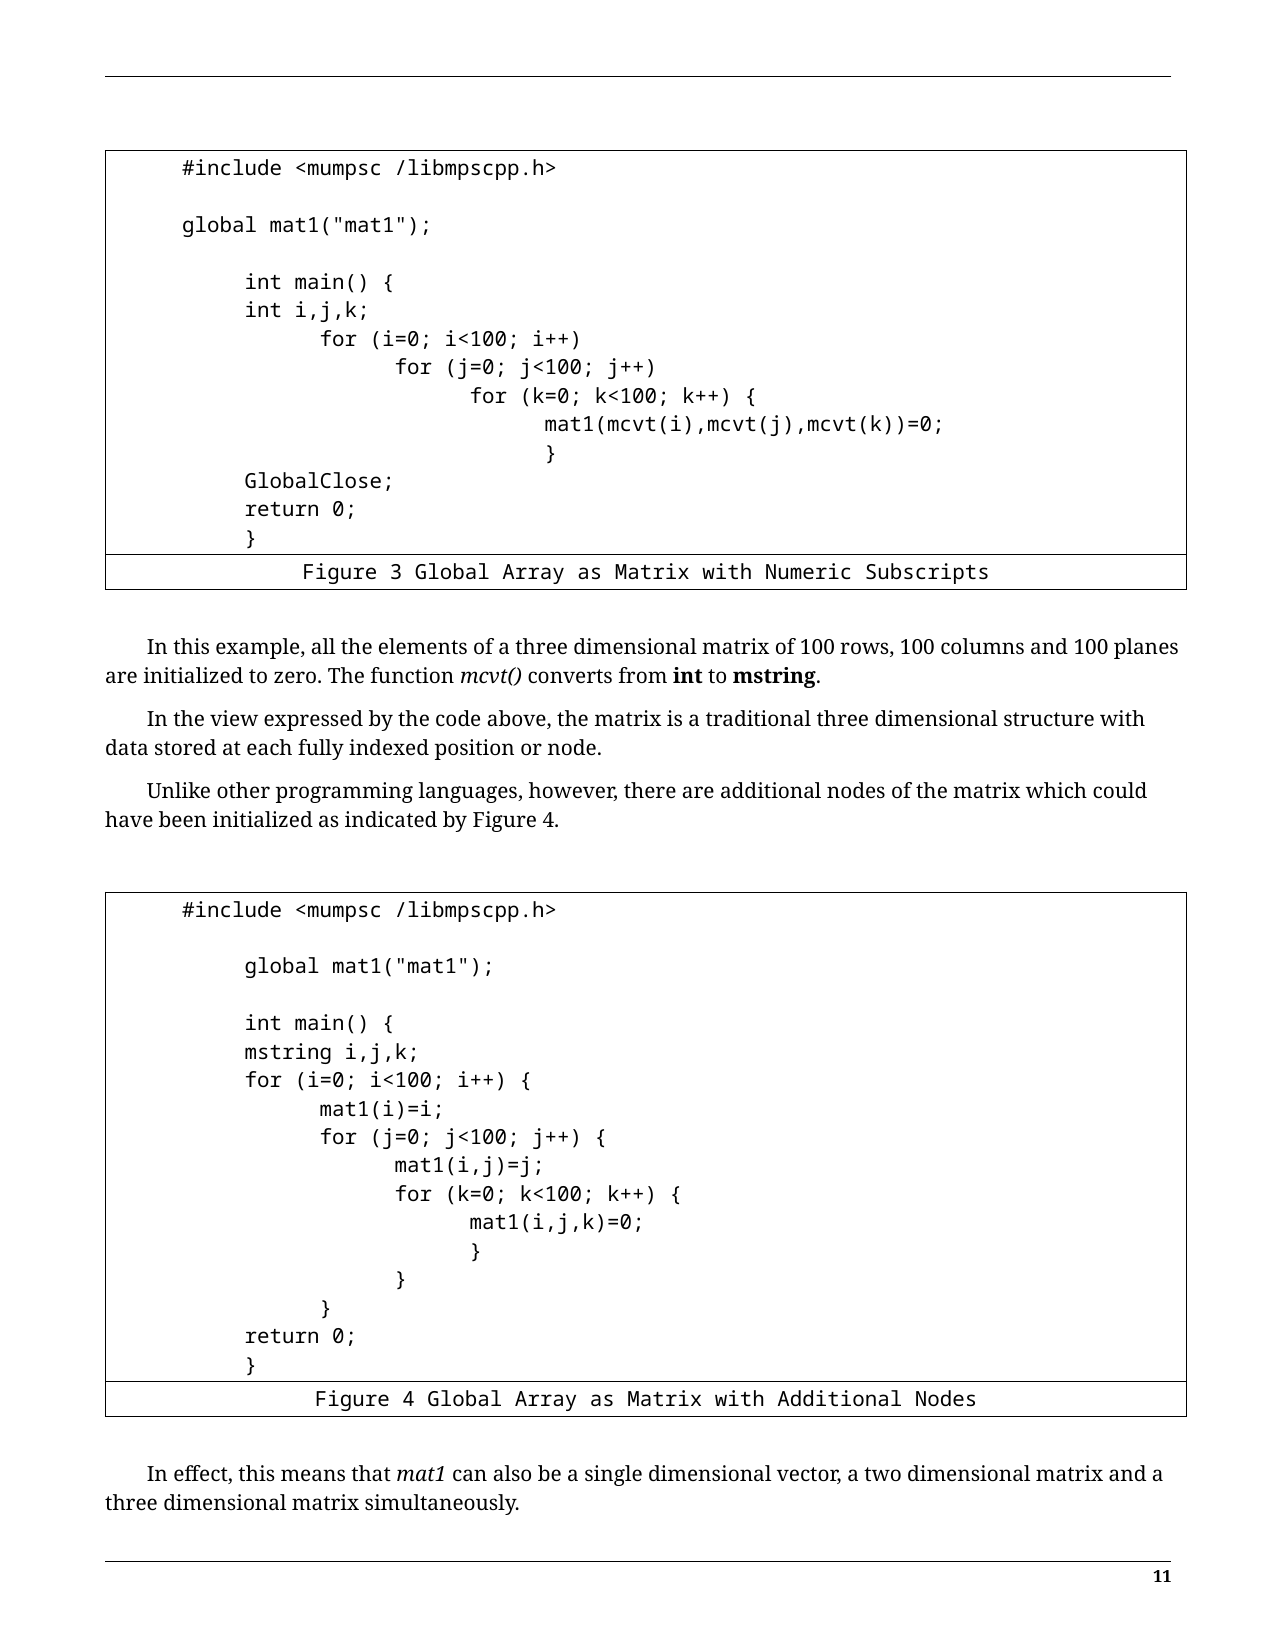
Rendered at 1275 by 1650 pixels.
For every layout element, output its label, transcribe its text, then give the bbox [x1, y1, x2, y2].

table_header #include <mumpsc /libmpscpp.h> global mat1("mat1"); int main() { int i,j,k; for (i=0; i<100; i++) for (j=0; j<100; j++) for (k=0; k<100; k++) { mat1(mcvt(i),mcvt(j),mcvt(k))=0; } GlobalClose; return 0; } [106, 151, 1186, 554]
table_cell Figure 3 Global Array as Matrix with Numeric Subscripts [106, 555, 1186, 589]
text In this example, all the elements of a three dimensional matrix of 100 rows, 100 columns and 100 planes are initialized to zero. The function mcvt() converts from int to mstring. [105, 632, 1186, 689]
text In the view expressed by the code above, the matrix is a traditional three dimensional structure with data stored at each fully indexed position or node. [105, 704, 1186, 761]
text Unlike other programming languages, however, there are additional nodes of the matrix which could have been initialized as indicated by Figure 4. [105, 776, 1186, 833]
text In effect, this means that mat1 can also be a single dimensional vector, a two dimensional matrix and a three dimensional matrix simultaneously. [105, 1459, 1186, 1516]
table_header #include <mumpsc /libmpscpp.h> global mat1("mat1"); int main() { mstring i,j,k; for (i=0; i<100; i++) { mat1(i)=i; for (j=0; j<100; j++) { mat1(i,j)=j; for (k=0; k<100; k++) { mat1(i,j,k)=0; } } } return 0; } [106, 893, 1186, 1381]
table_cell Figure 4 Global Array as Matrix with Additional Nodes [106, 1382, 1186, 1416]
